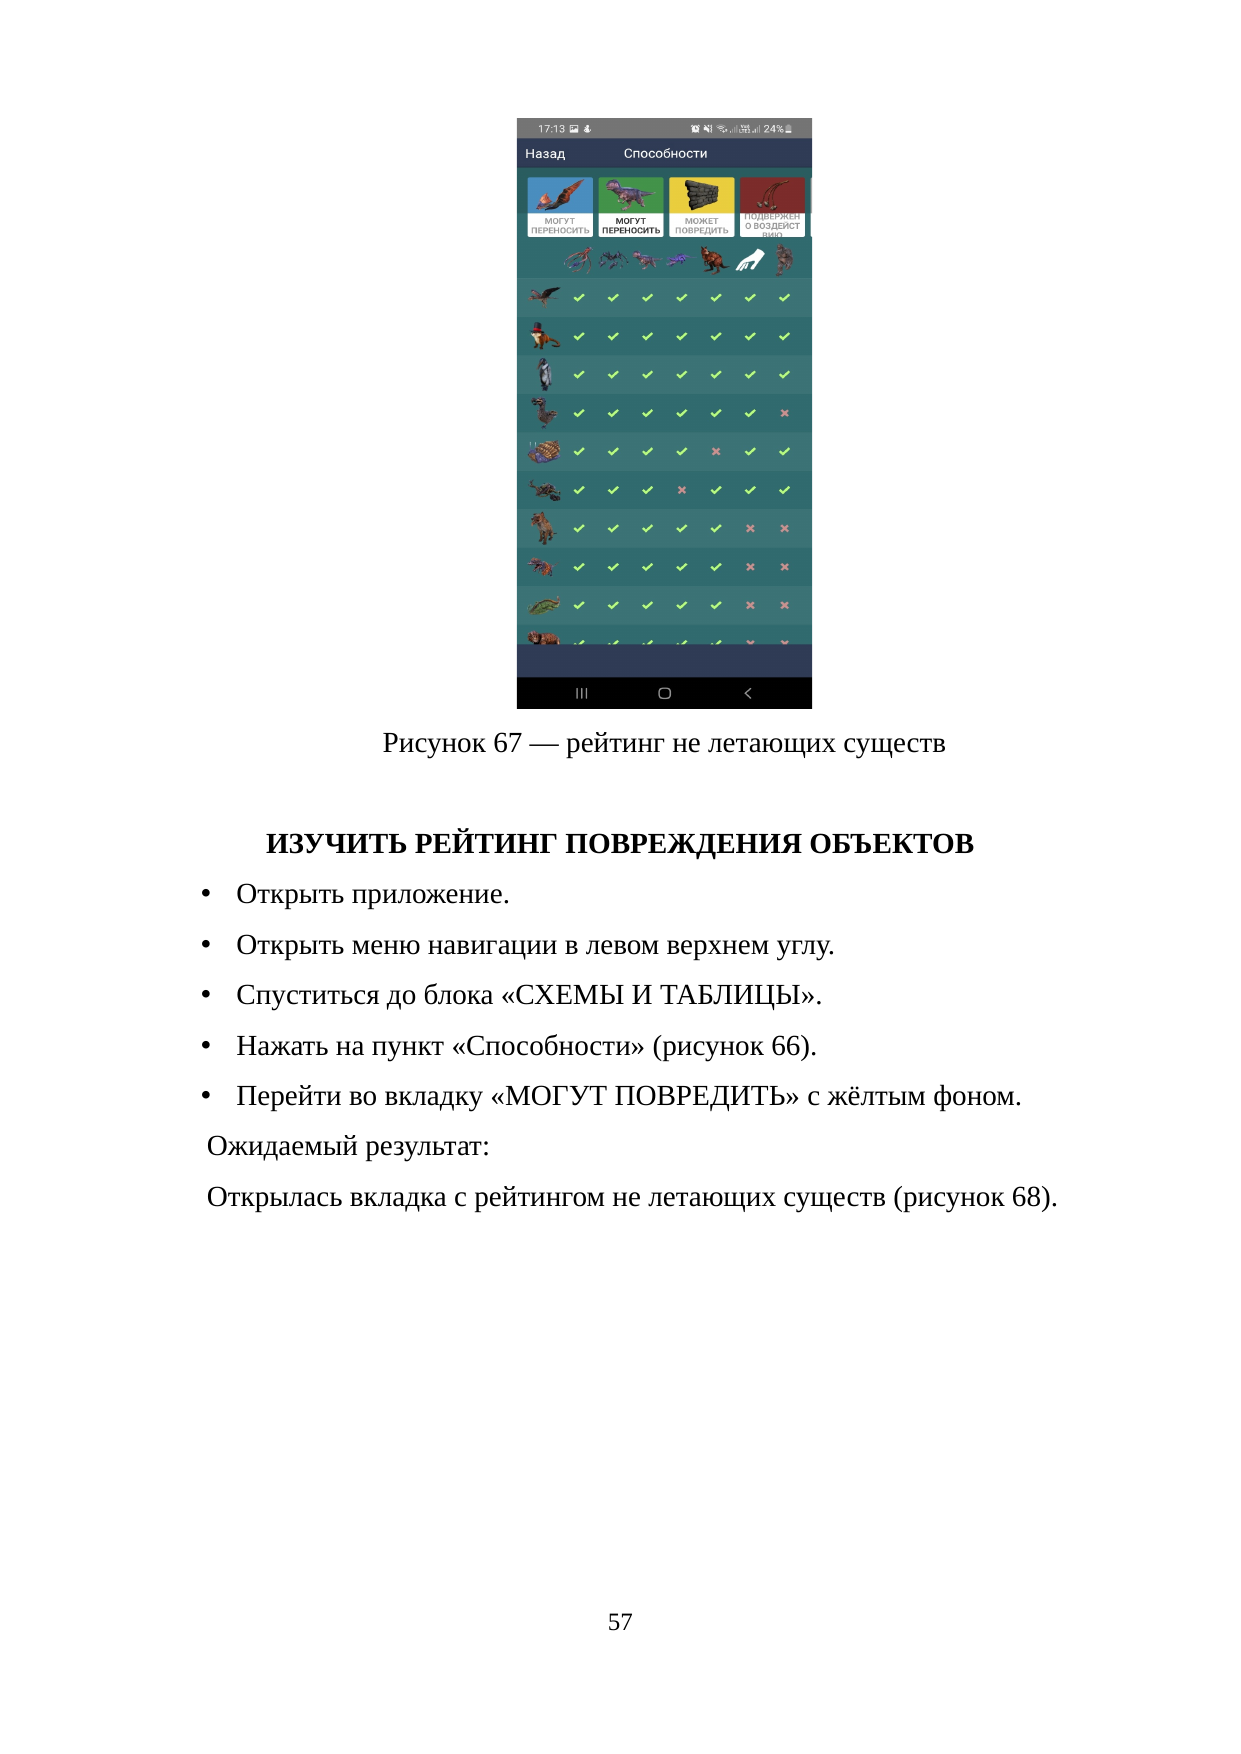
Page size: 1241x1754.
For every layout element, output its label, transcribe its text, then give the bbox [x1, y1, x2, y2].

list Нажать на пункт «Способности» (рисунок 66). [201, 1028, 1122, 1061]
picture [516, 118, 813, 709]
list Спуститься до блока «СХЕМЫ И ТАБЛИЦЫ». [201, 977, 1122, 1011]
list Рисунок 67 — рейтинг не летающих существ [118, 725, 1122, 759]
list ИЗУЧИТЬ РЕЙТИНГ ПОВРЕЖДЕНИЯ ОБЪЕКТОВ [118, 826, 1122, 859]
list Ожидаемый результат: [118, 1128, 1122, 1162]
list Перейти во вкладку «МОГУТ ПОВРЕДИТЬ» с жёлтым фоном. [201, 1078, 1122, 1112]
list Открыть приложение. [201, 876, 1122, 910]
list Открылась вкладка с рейтингом не летающих существ (рисунок 68). [118, 1179, 1122, 1212]
list Открыть меню навигации в левом верхнем углу. [201, 927, 1122, 960]
